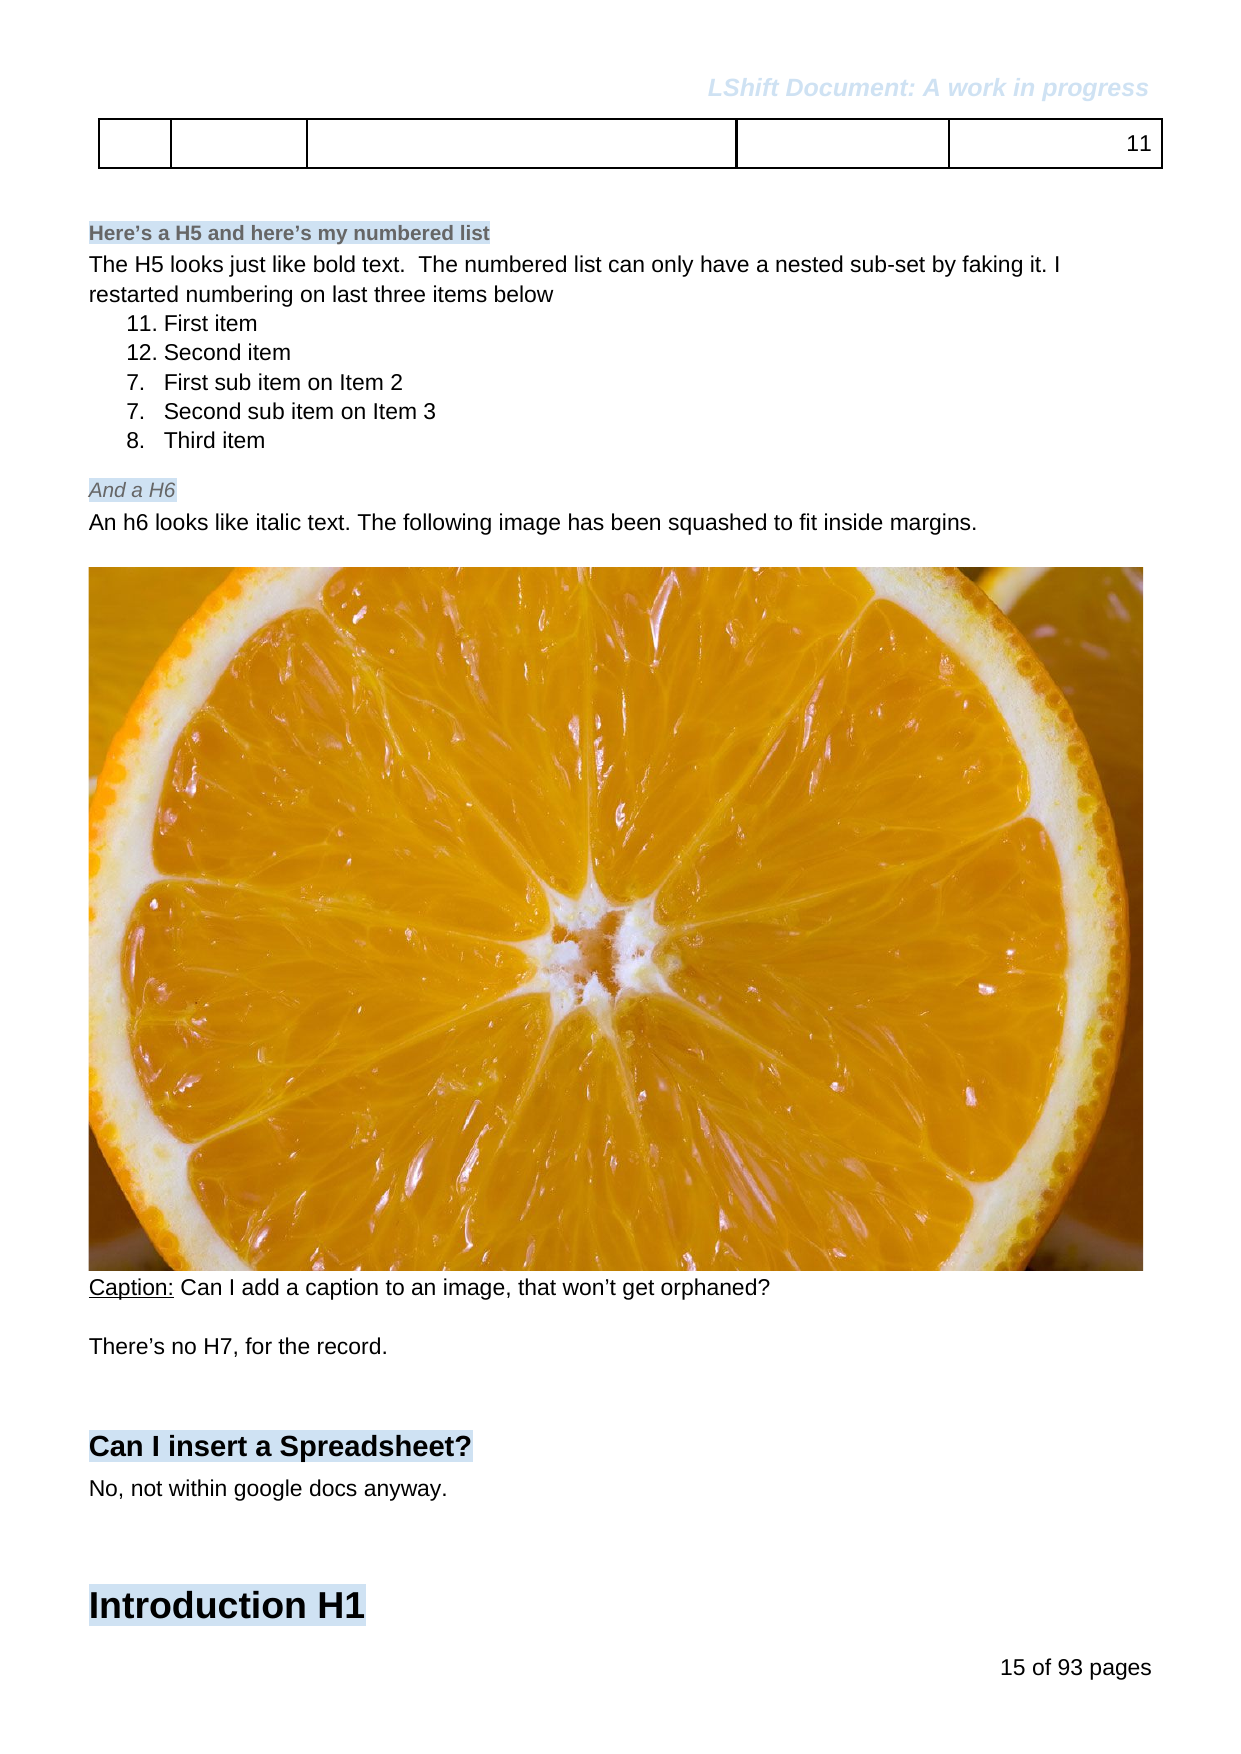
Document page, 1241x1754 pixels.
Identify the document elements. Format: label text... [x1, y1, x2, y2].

list Second sub item on Item 3 [126, 399, 1152, 424]
table_cell [308, 120, 735, 167]
table_cell [738, 120, 948, 167]
text No, not within google docs anyway. [88, 1476, 1152, 1501]
list Third item [126, 428, 1152, 454]
list First sub item on Item 2 [126, 369, 1152, 395]
text There’s no H7, for the record. [88, 1333, 1152, 1359]
table_cell 11 [950, 120, 1161, 167]
list Second item [126, 340, 1152, 366]
text Caption: Can I add a caption to an image, that won’t get orphaned? [88, 1275, 1152, 1300]
subtitle And a H6 [177, 478, 1152, 502]
subtitle Introduction H1 [366, 1584, 1152, 1626]
text An h6 looks like italic text. The following image has been squashed to fit inside margins. [88, 509, 1152, 535]
subtitle Can I insert a Spreadsheet? [473, 1430, 1152, 1462]
text The H5 looks just like bold text. The numbered list can only have a nested sub-set by faking it. I restarted numbering on last three items below [88, 252, 1152, 307]
table_cell [172, 120, 306, 167]
list First item [126, 311, 1152, 336]
table_cell [100, 120, 170, 167]
picture [88, 567, 1144, 1271]
subtitle Here’s a H5 and here’s my numbered list [490, 221, 1152, 244]
